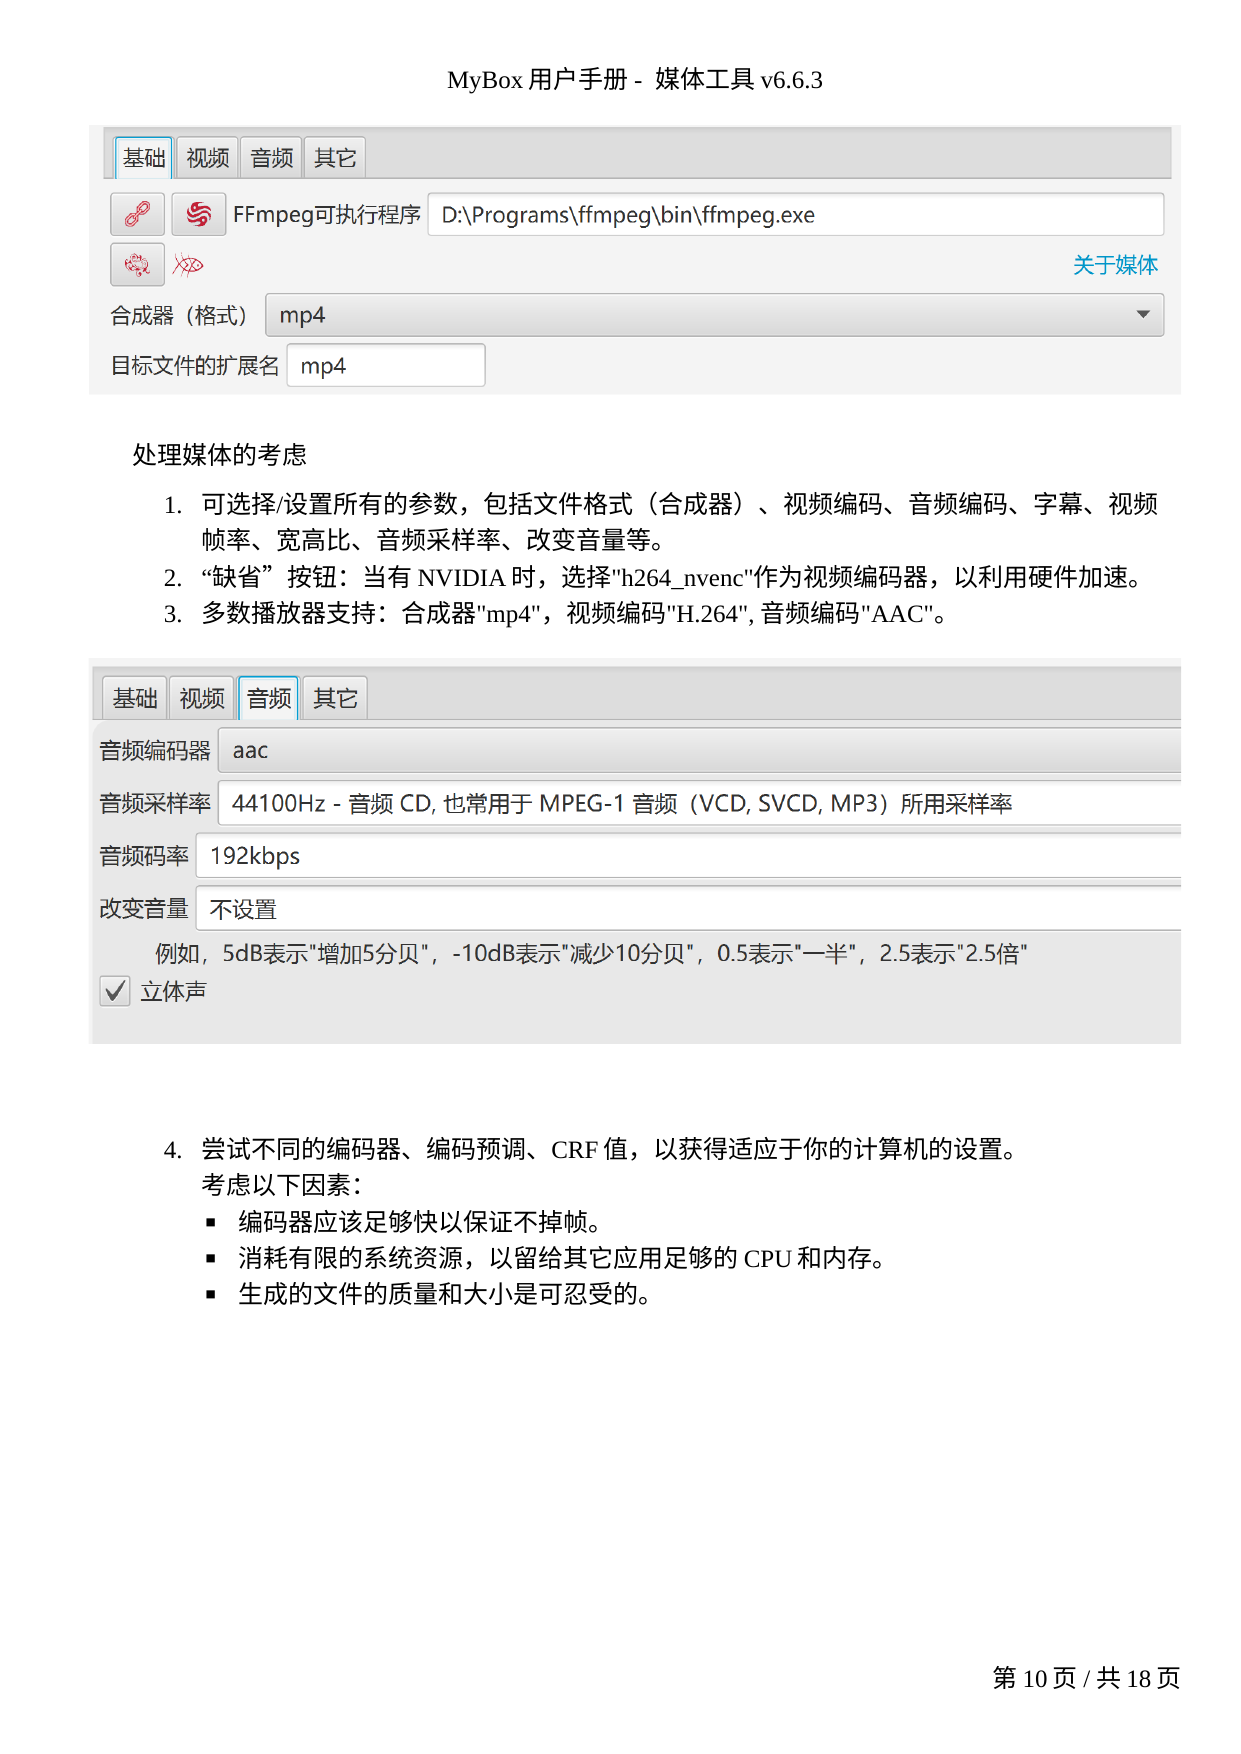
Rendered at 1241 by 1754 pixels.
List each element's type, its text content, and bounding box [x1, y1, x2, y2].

list 尝试不同的编码器、编码预调、CRF值，以获得适应于你的计算机的设置。 [163, 1129, 1181, 1166]
picture [88, 658, 1182, 1044]
text 处理媒体的考虑 [88, 436, 1181, 472]
list 考虑以下因素： [163, 1166, 1181, 1202]
picture [88, 124, 1182, 395]
list 多数播放器支持：合成器"mp4"，视频编码"H.264", 音频编码"AAC"。 [163, 593, 1181, 629]
list “缺省”按钮：当有NVIDIA时，选择"h264_nvenc"作为视频编码器，以利用硬件加速。 [163, 557, 1181, 593]
list 生成的文件的质量和大小是可忍受的。 [201, 1274, 1181, 1311]
list 可选择/设置所有的参数，包括文件格式（合成器）、视频编码、音频编码、字幕、视频帧率、宽高比、音频采样率、改变音量等。 [163, 484, 1181, 557]
list 编码器应该足够快以保证不掉帧。 [201, 1202, 1181, 1238]
list 消耗有限的系统资源，以留给其它应用足够的CPU和内存。 [201, 1238, 1181, 1274]
